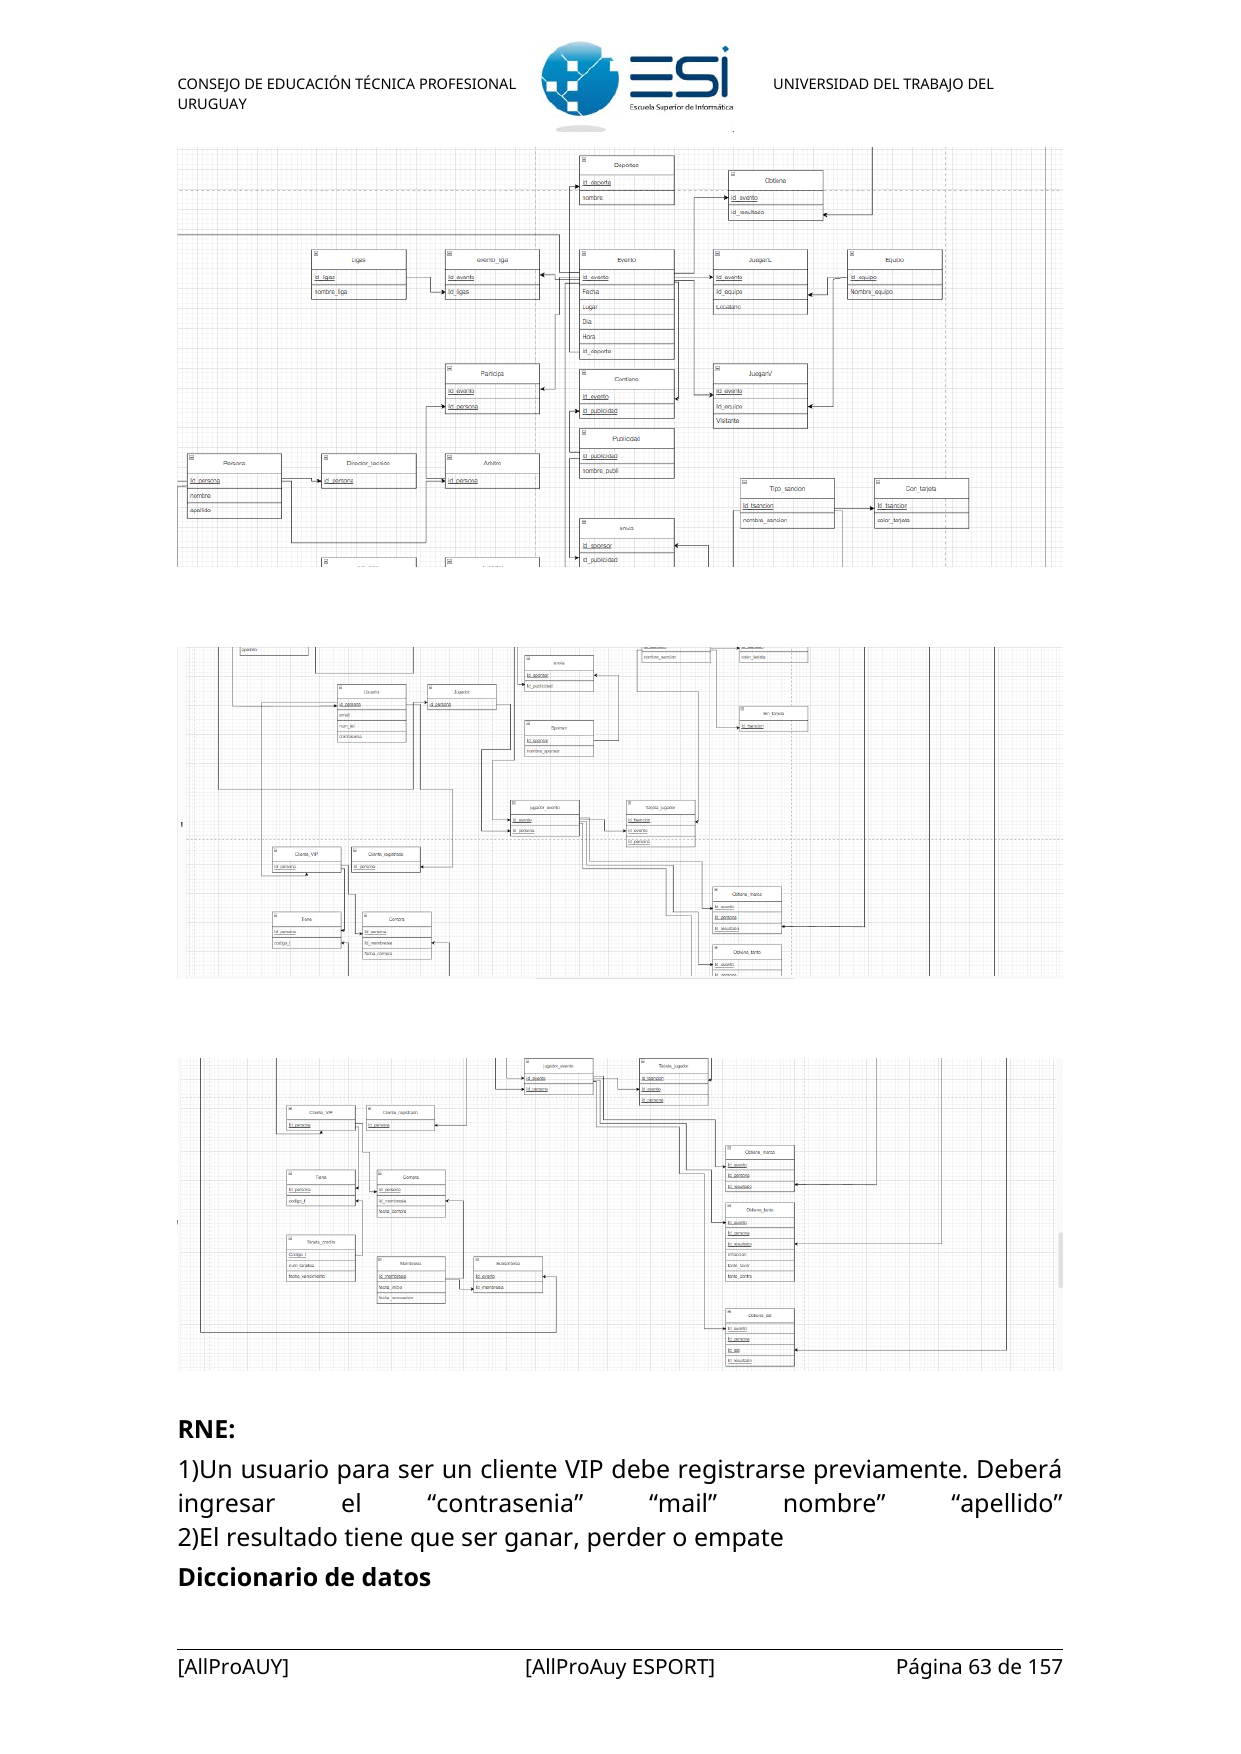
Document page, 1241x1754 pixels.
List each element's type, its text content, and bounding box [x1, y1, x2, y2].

picture [177, 147, 1063, 567]
picture [177, 647, 1063, 979]
text RNE: [177, 1411, 1063, 1445]
picture [534, 39, 734, 132]
text 1)Un usuario para ser un cliente VIP debe registrarse previamente. Deberá ingresar el “contrasenia” “mail” nombre” “apellido” 2)El resultado tiene que ser ganar, perder o empate [177, 1452, 1063, 1554]
picture [177, 1058, 1063, 1371]
text Diccionario de datos [177, 1560, 1063, 1594]
